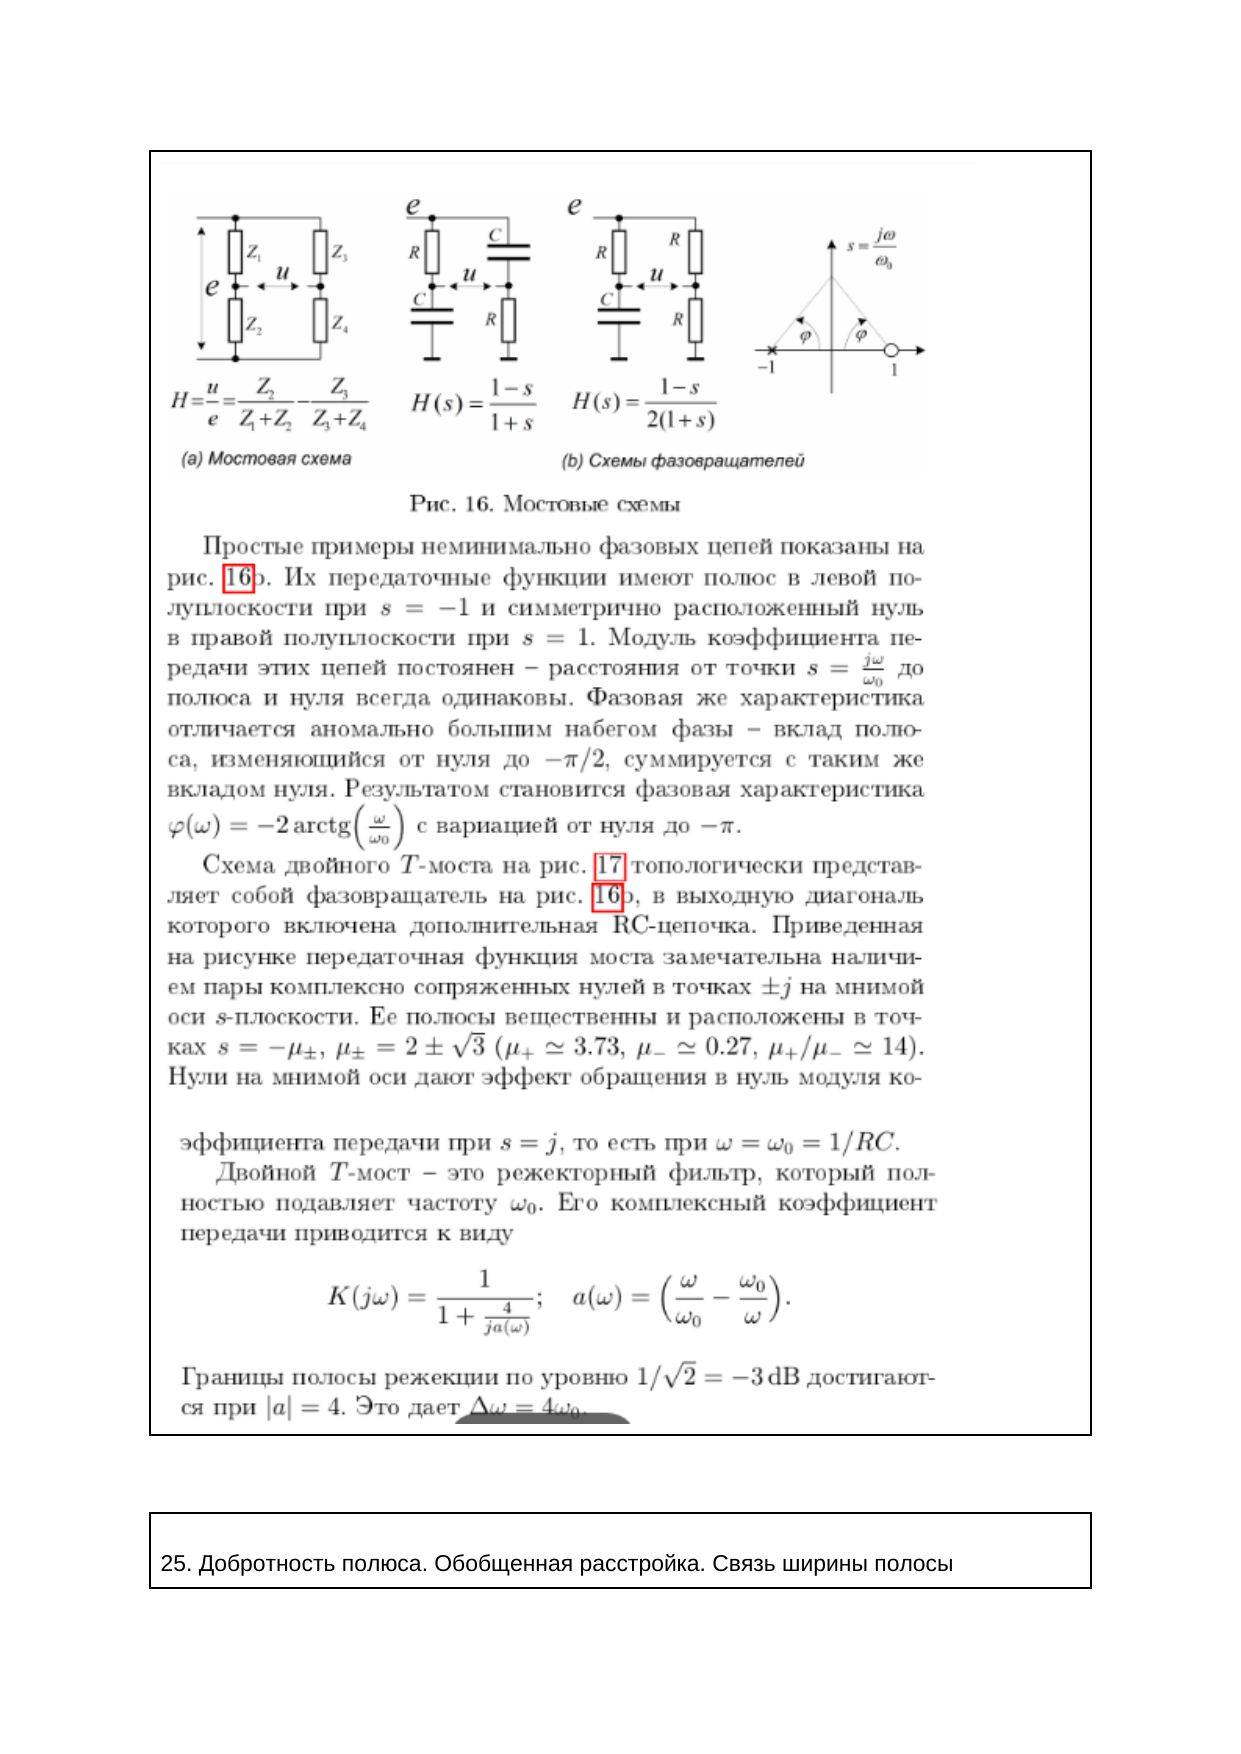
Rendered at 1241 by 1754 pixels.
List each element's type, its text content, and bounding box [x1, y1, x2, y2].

table_cell [151, 152, 1090, 1434]
picture [160, 162, 1034, 1424]
table_header 25. Добротность полюса. Обобщенная расстройка. Связь ширины полосы [151, 1514, 1090, 1587]
